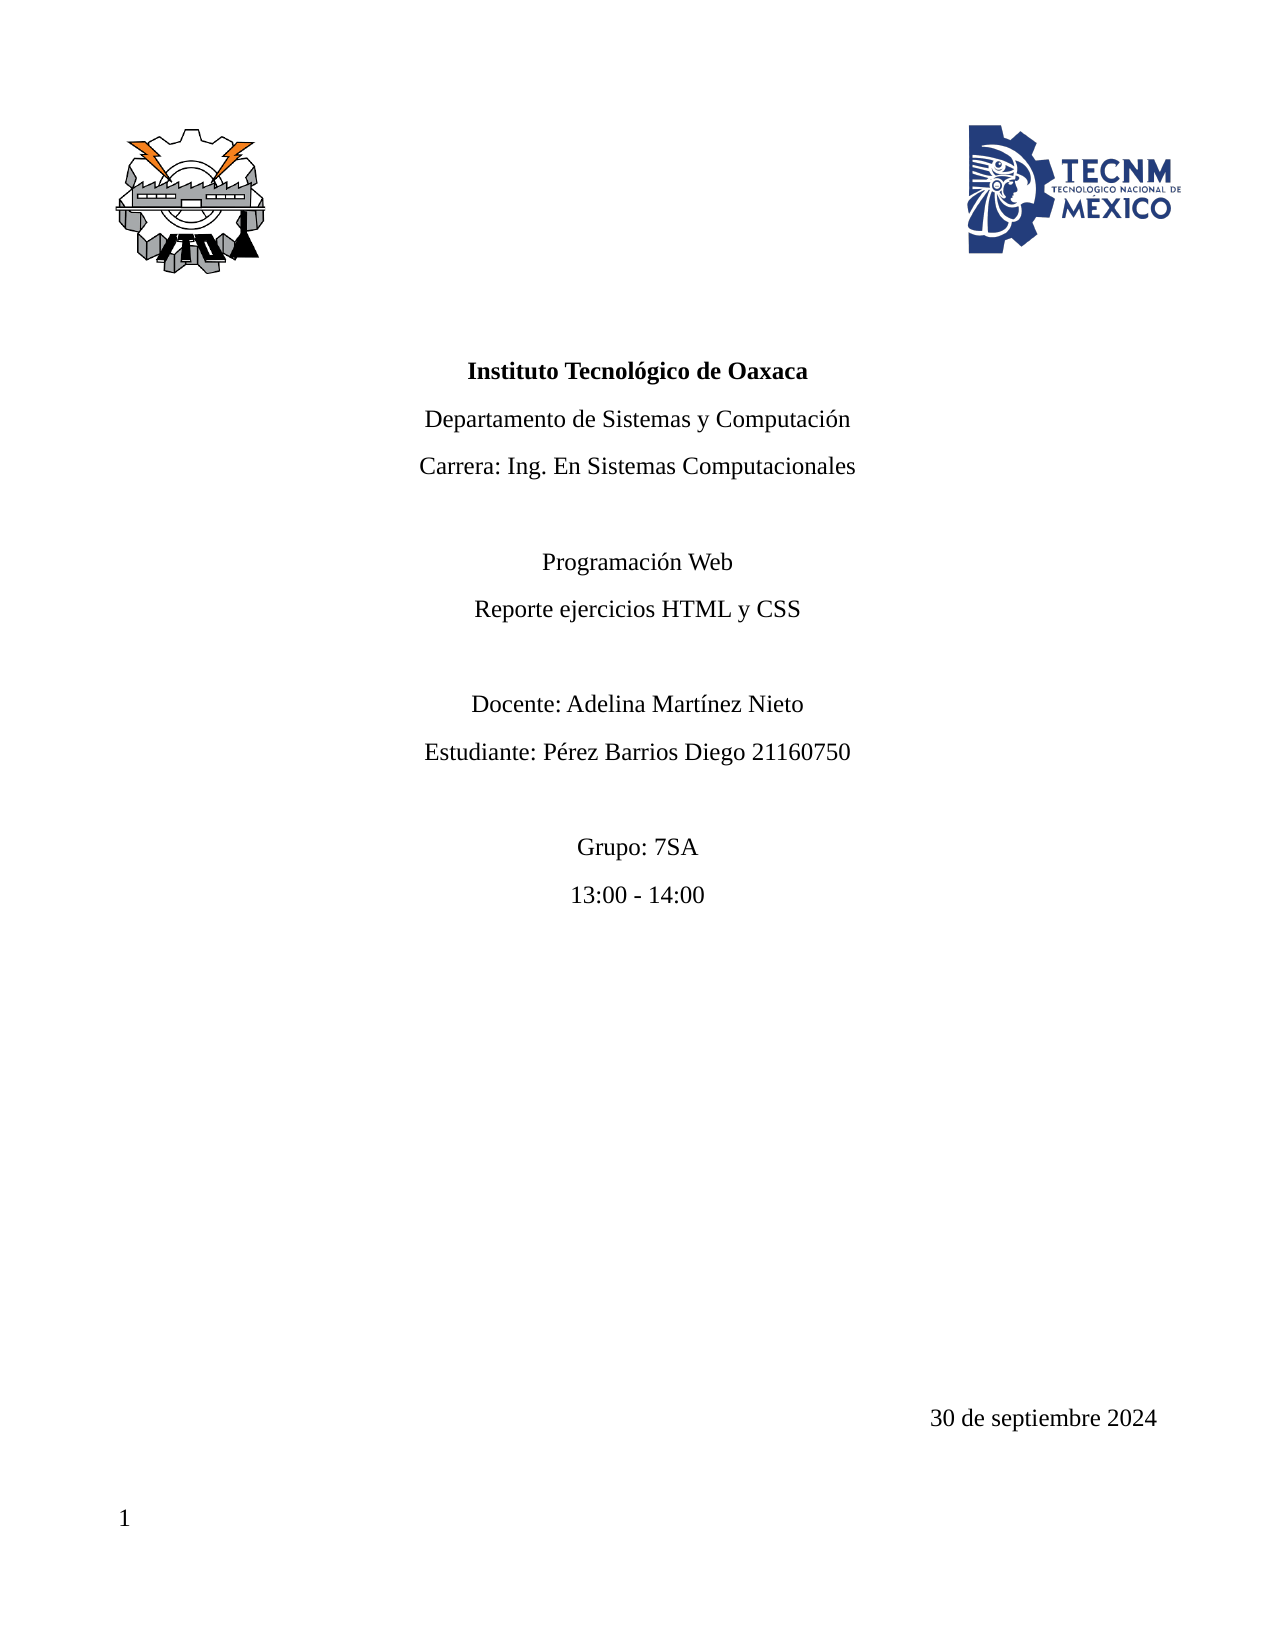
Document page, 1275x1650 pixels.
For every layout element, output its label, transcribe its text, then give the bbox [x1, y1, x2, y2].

text Carrera: Ing. En Sistemas Computacionales [118, 451, 1157, 480]
text Docente: Adelina Martínez Nieto [118, 689, 1157, 718]
text 30 de septiembre 2024 [118, 1403, 1157, 1432]
text Departamento de Sistemas y Computación [118, 404, 1157, 432]
text Reporte ejercicios HTML y CSS [118, 594, 1157, 623]
text Estudiante: Pérez Barrios Diego 21160750 [118, 737, 1157, 766]
text Instituto Tecnológico de Oaxaca [118, 356, 1157, 385]
picture [965, 122, 1185, 258]
text Programación Web [118, 547, 1157, 575]
picture [115, 129, 266, 274]
text 13:00 - 14:00 [118, 880, 1157, 908]
text Grupo: 7SA [118, 832, 1157, 861]
